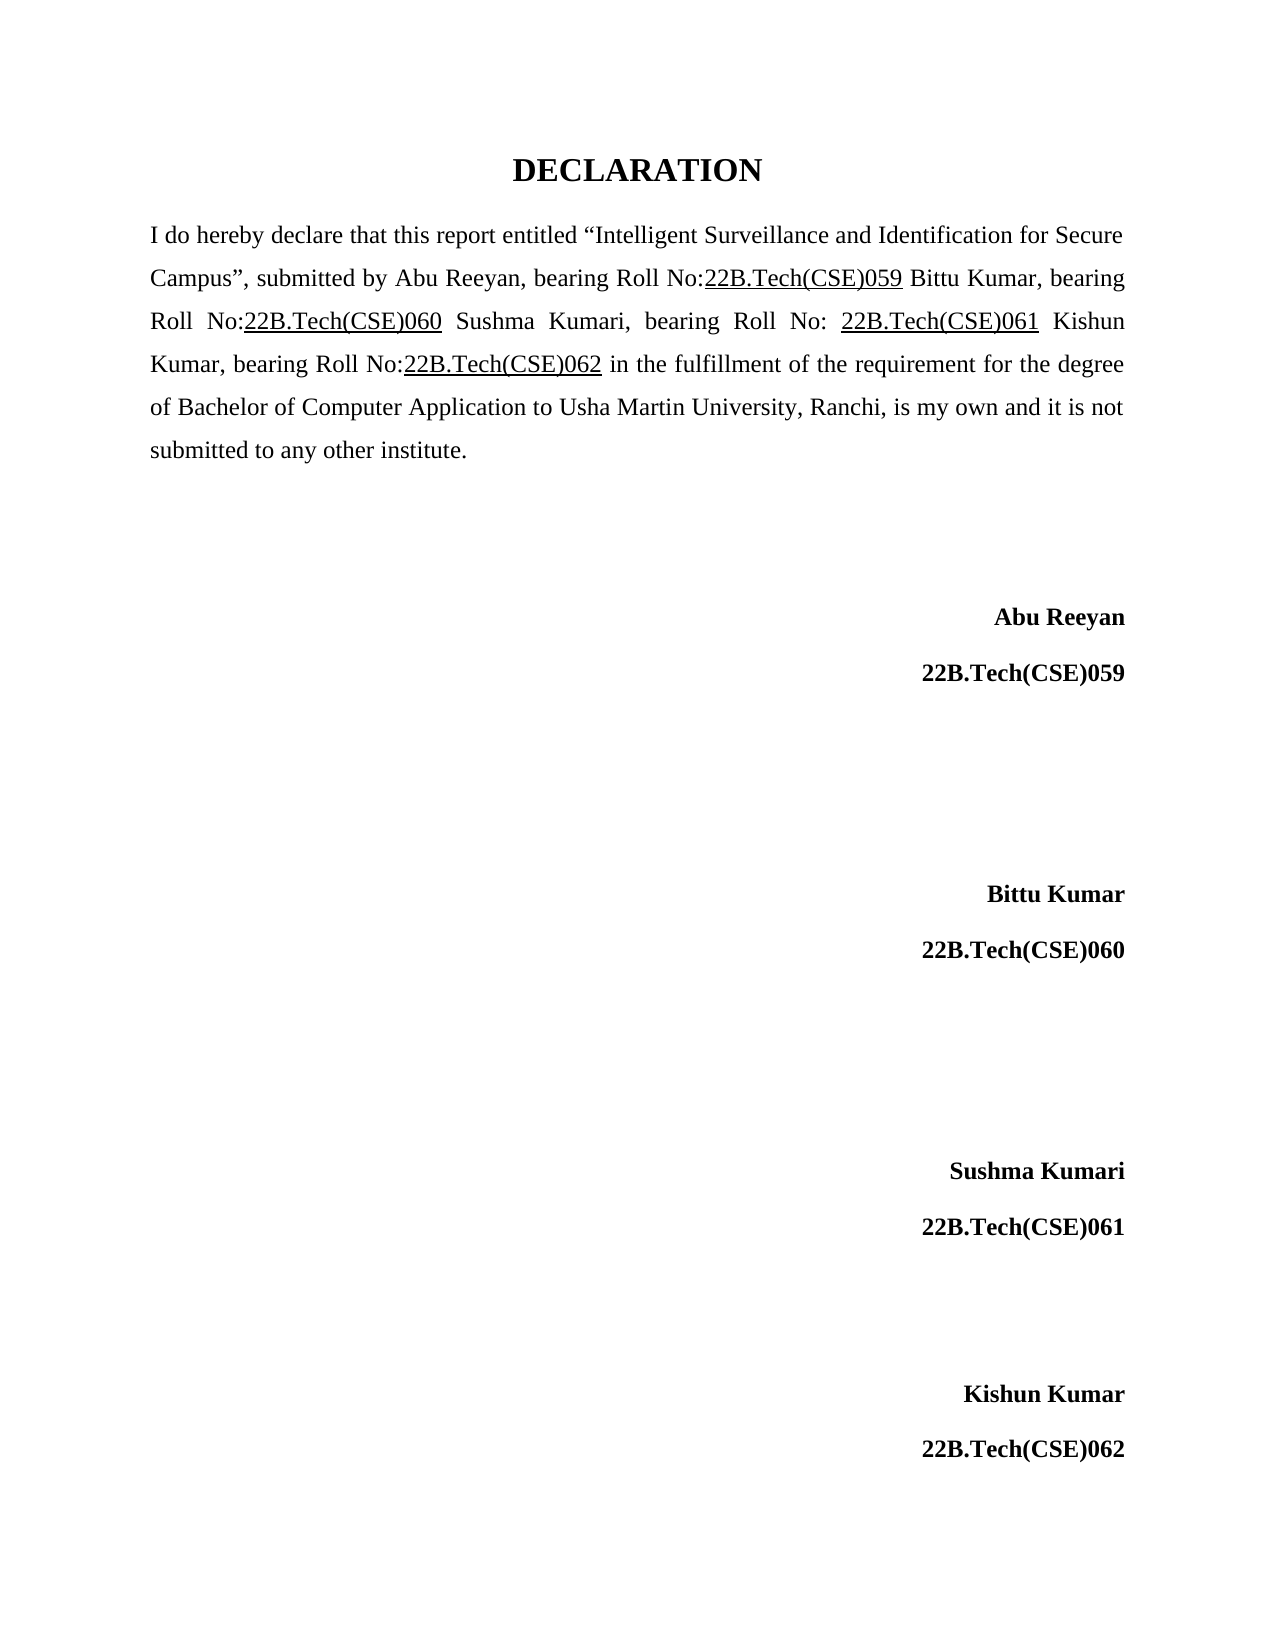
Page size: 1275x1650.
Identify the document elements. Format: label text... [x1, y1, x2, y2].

text I do hereby declare that this report entitled “Intelligent Surveillance and Identification for Secure Campus”, submitted by Abu Reeyan, bearing Roll No:22B.Tech(CSE)059 Bittu Kumar, bearing Roll No:22B.Tech(CSE)060 Sushma Kumari, bearing Roll No: 22B.Tech(CSE)061 Kishun Kumar, bearing Roll No:22B.Tech(CSE)062 in the fulfillment of the requirement for the degree of Bachelor of Computer Application to Usha Martin University, Ranchi, is my own and it is not submitted to any other institute. [150, 220, 1125, 464]
text Sushma Kumari [150, 1156, 1125, 1185]
text DECLARATION [150, 150, 1125, 188]
text 22B.Tech(CSE)061 [150, 1212, 1125, 1241]
text Kishun Kumar [150, 1379, 1125, 1408]
text 22B.Tech(CSE)059 [150, 658, 1125, 687]
text Bittu Kumar [150, 879, 1125, 908]
text 22B.Tech(CSE)062 [150, 1434, 1125, 1463]
text 22B.Tech(CSE)060 [150, 935, 1125, 964]
text Abu Reeyan [150, 602, 1125, 631]
